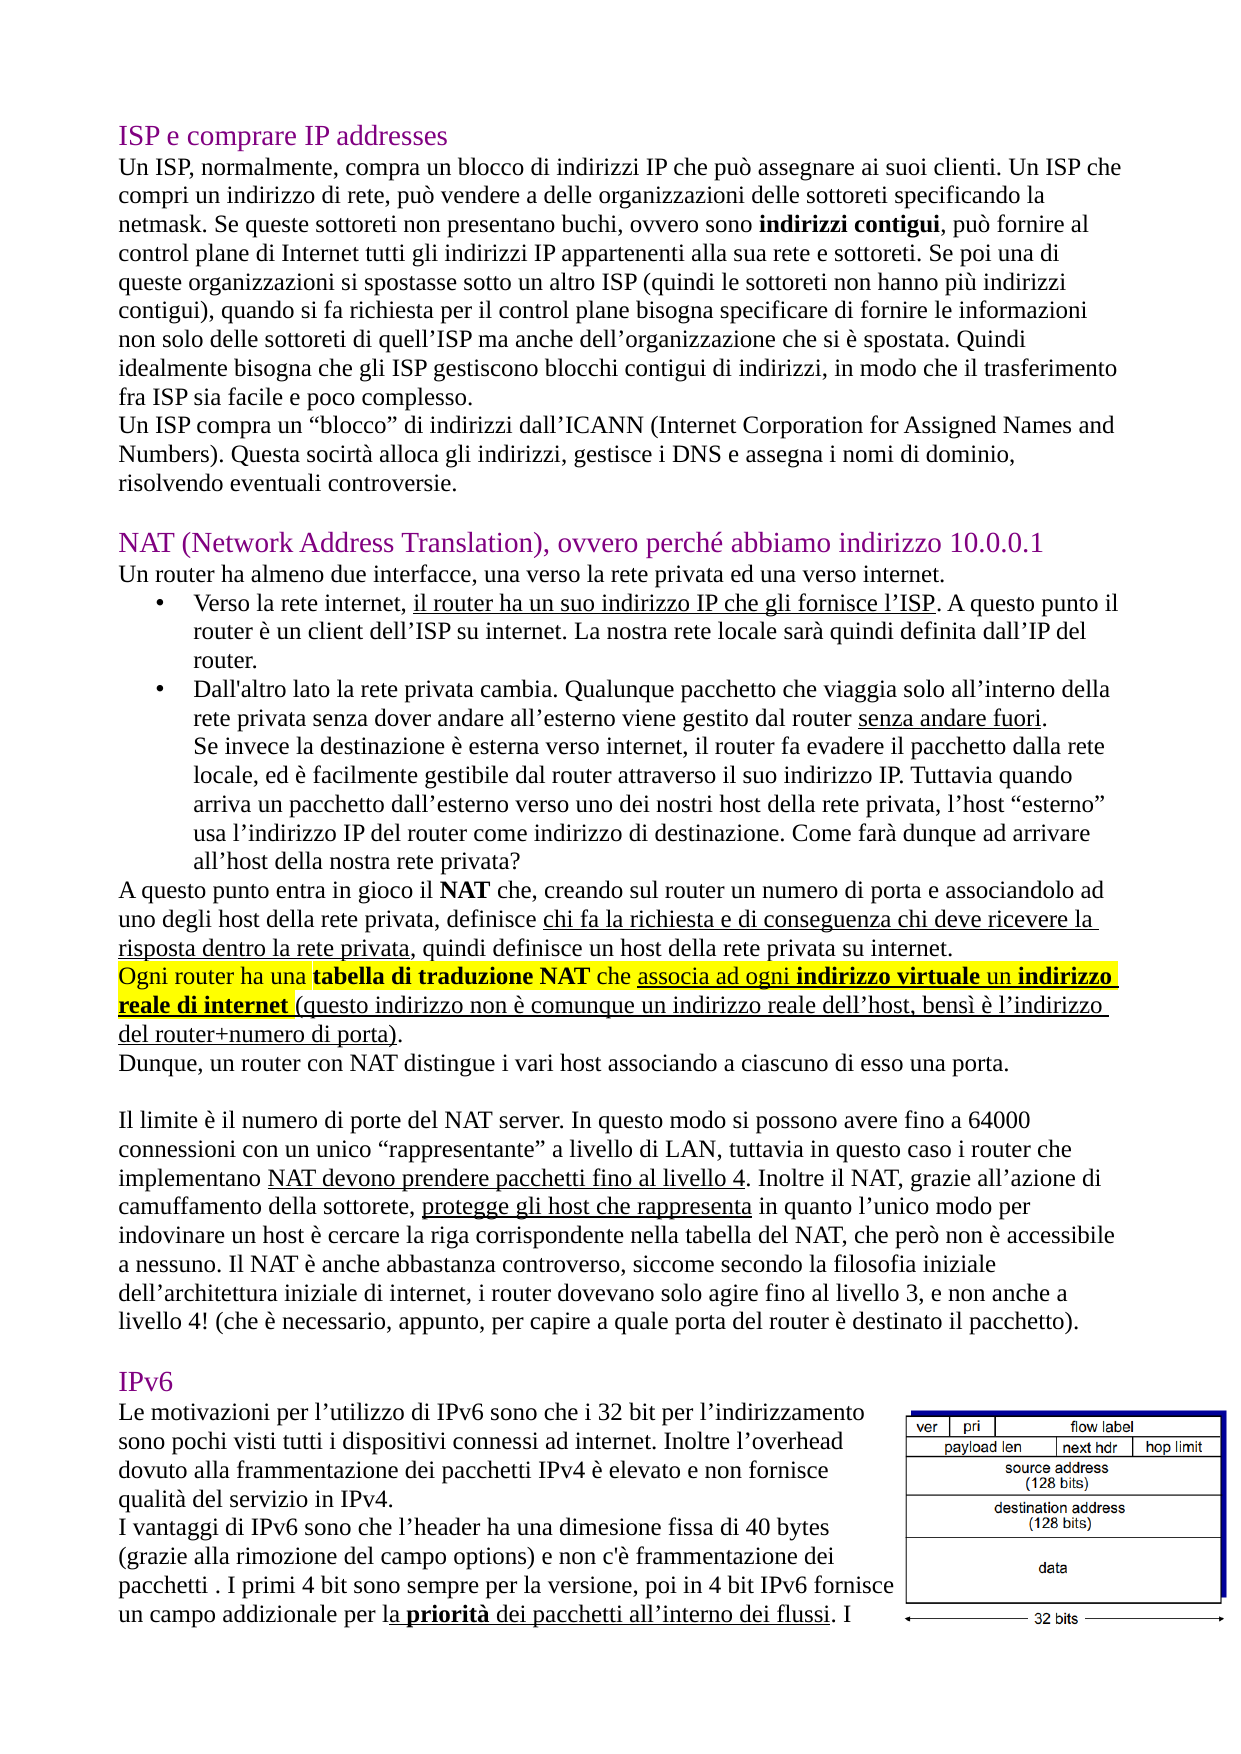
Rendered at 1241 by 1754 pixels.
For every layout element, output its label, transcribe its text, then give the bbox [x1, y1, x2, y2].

text Ogni router ha una tabella di traduzione NAT che associa ad ogni indirizzo virtuale un indirizzo reale di internet (questo indirizzo non è comunque un indirizzo reale dell’host, bensì è l’indirizzo del router+numero di porta). [118, 961, 1122, 1048]
list Se invece la destinazione è esterna verso internet, il router fa evadere il pacchetto dalla rete locale, ed è facilmente gestibile dal router attraverso il suo indirizzo IP. Tuttavia quando arriva un pacchetto dall’esterno verso uno dei nostri host della rete privata, l’host “esterno” usa l’indirizzo IP del router come indirizzo di destinazione. Come farà dunque ad arrivare all’host della nostra rete privata? [156, 731, 1122, 875]
picture [897, 1407, 1230, 1628]
text Un ISP, normalmente, compra un blocco di indirizzi IP che può assegnare ai suoi clienti. Un ISP che compri un indirizzo di rete, può vendere a delle organizzazioni delle sottoreti specificando la netmask. Se queste sottoreti non presentano buchi, ovvero sono indirizzi contigui, può fornire al control plane di Internet tutti gli indirizzi IP appartenenti alla sua rete e sottoreti. Se poi una di queste organizzazioni si spostasse sotto un altro ISP (quindi le sottoreti non hanno più indirizzi contigui), quando si fa richiesta per il control plane bisogna specificare di fornire le informazioni non solo delle sottoreti di quell’ISP ma anche dell’organizzazione che si è spostata. Quindi idealmente bisogna che gli ISP gestiscono blocchi contigui di indirizzi, in modo che il trasferimento fra ISP sia facile e poco complesso. [118, 152, 1122, 410]
text IPv6 [118, 1364, 1122, 1397]
text Il limite è il numero di porte del NAT server. In questo modo si possono avere fino a 64000 connessioni con un unico “rappresentante” a livello di LAN, tuttavia in questo caso i router che implementano NAT devono prendere pacchetti fino al livello 4. Inoltre il NAT, grazie all’azione di camuffamento della sottorete, protegge gli host che rappresenta in quanto l’unico modo per indovinare un host è cercare la riga corrispondente nella tabella del NAT, che però non è accessibile a nessuno. Il NAT è anche abbastanza controverso, siccome secondo la filosofia iniziale dell’architettura iniziale di internet, i router dovevano solo agire fino al livello 3, e non anche a livello 4! (che è necessario, appunto, per capire a quale porta del router è destinato il pacchetto). [118, 1105, 1122, 1335]
text ISP e comprare IP addresses [118, 118, 1122, 152]
list Verso la rete internet, il router ha un suo indirizzo IP che gli fornisce l’ISP. A questo punto il router è un client dell’ISP su internet. La nostra rete locale sarà quindi definita dall’IP del router. [156, 588, 1122, 674]
text Un ISP compra un “blocco” di indirizzi dall’ICANN (Internet Corporation for Assigned Names and Numbers). Questa socirtà alloca gli indirizzi, gestisce i DNS e assegna i nomi di dominio, risolvendo eventuali controversie. [118, 410, 1122, 497]
text Le motivazioni per l’utilizzo di IPv6 sono che i 32 bit per l’indirizzamento sono pochi visti tutti i dispositivi connessi ad internet. Inoltre l’overhead dovuto alla frammentazione dei pacchetti IPv4 è elevato e non fornisce qualità del servizio in IPv4. [118, 1397, 1122, 1512]
text NAT (Network Address Translation), ovvero perché abbiamo indirizzo 10.0.0.1 [118, 525, 1122, 559]
list Dall'altro lato la rete privata cambia. Qualunque pacchetto che viaggia solo all’interno della rete privata senza dover andare all’esterno viene gestito dal router senza andare fuori. [156, 674, 1122, 731]
text I vantaggi di IPv6 sono che l’header ha una dimesione fissa di 40 bytes (grazie alla rimozione del campo options) e non c'è frammentazione dei pacchetti . I primi 4 bit sono sempre per la versione, poi in 4 bit IPv6 fornisce un campo addizionale per la priorità dei pacchetti all’interno dei flussi. I [118, 1512, 897, 1627]
text Un router ha almeno due interfacce, una verso la rete privata ed una verso internet. [118, 559, 1122, 588]
text A questo punto entra in gioco il NAT che, creando sul router un numero di porta e associandolo ad uno degli host della rete privata, definisce chi fa la richiesta e di conseguenza chi deve ricevere la risposta dentro la rete privata, quindi definisce un host della rete privata su internet. [118, 875, 1122, 961]
text Dunque, un router con NAT distingue i vari host associando a ciascuno di esso una porta. [118, 1048, 1122, 1076]
